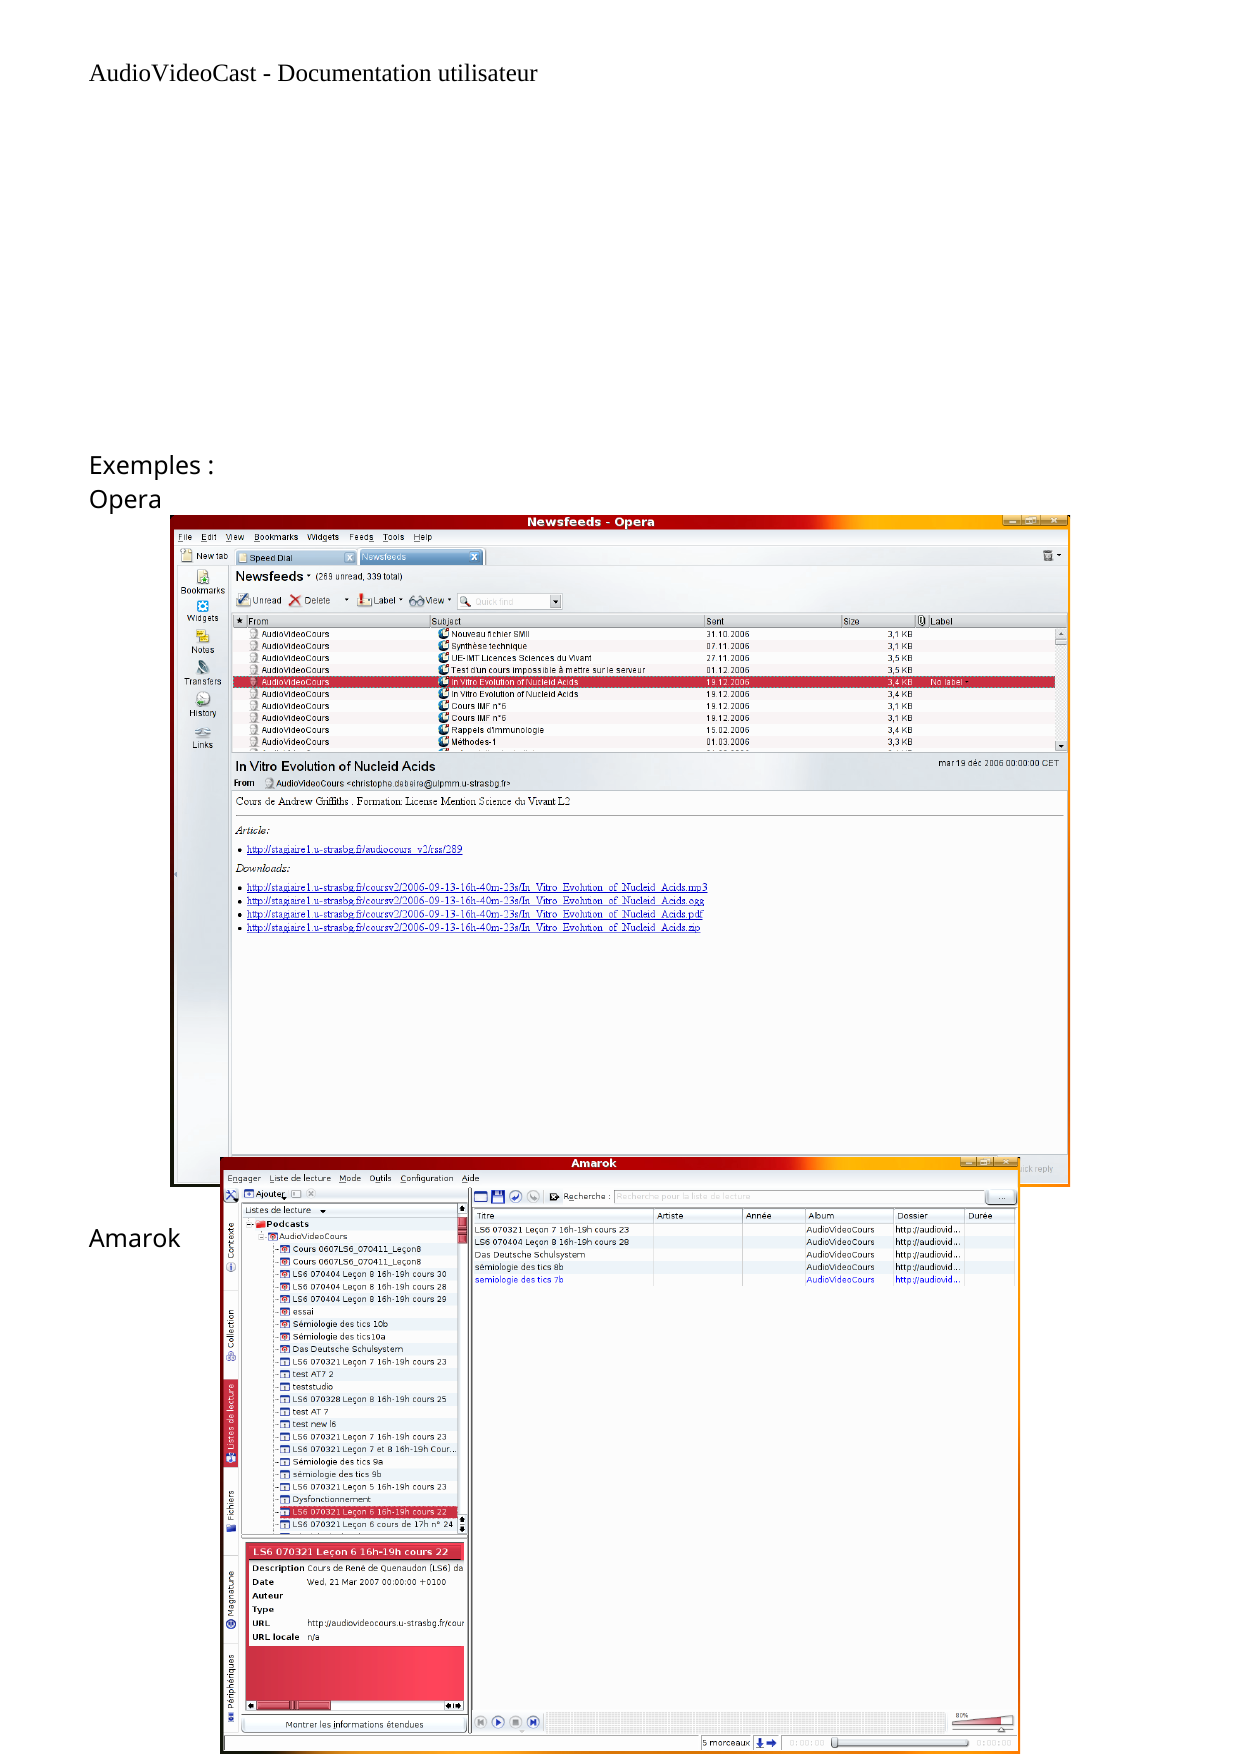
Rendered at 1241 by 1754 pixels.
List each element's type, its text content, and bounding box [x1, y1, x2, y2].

text Opera [88, 482, 1152, 516]
text [1021, 1221, 1152, 1254]
picture [170, 515, 1071, 1754]
text Exemples : [88, 447, 1152, 482]
text Amarok [88, 1221, 220, 1254]
